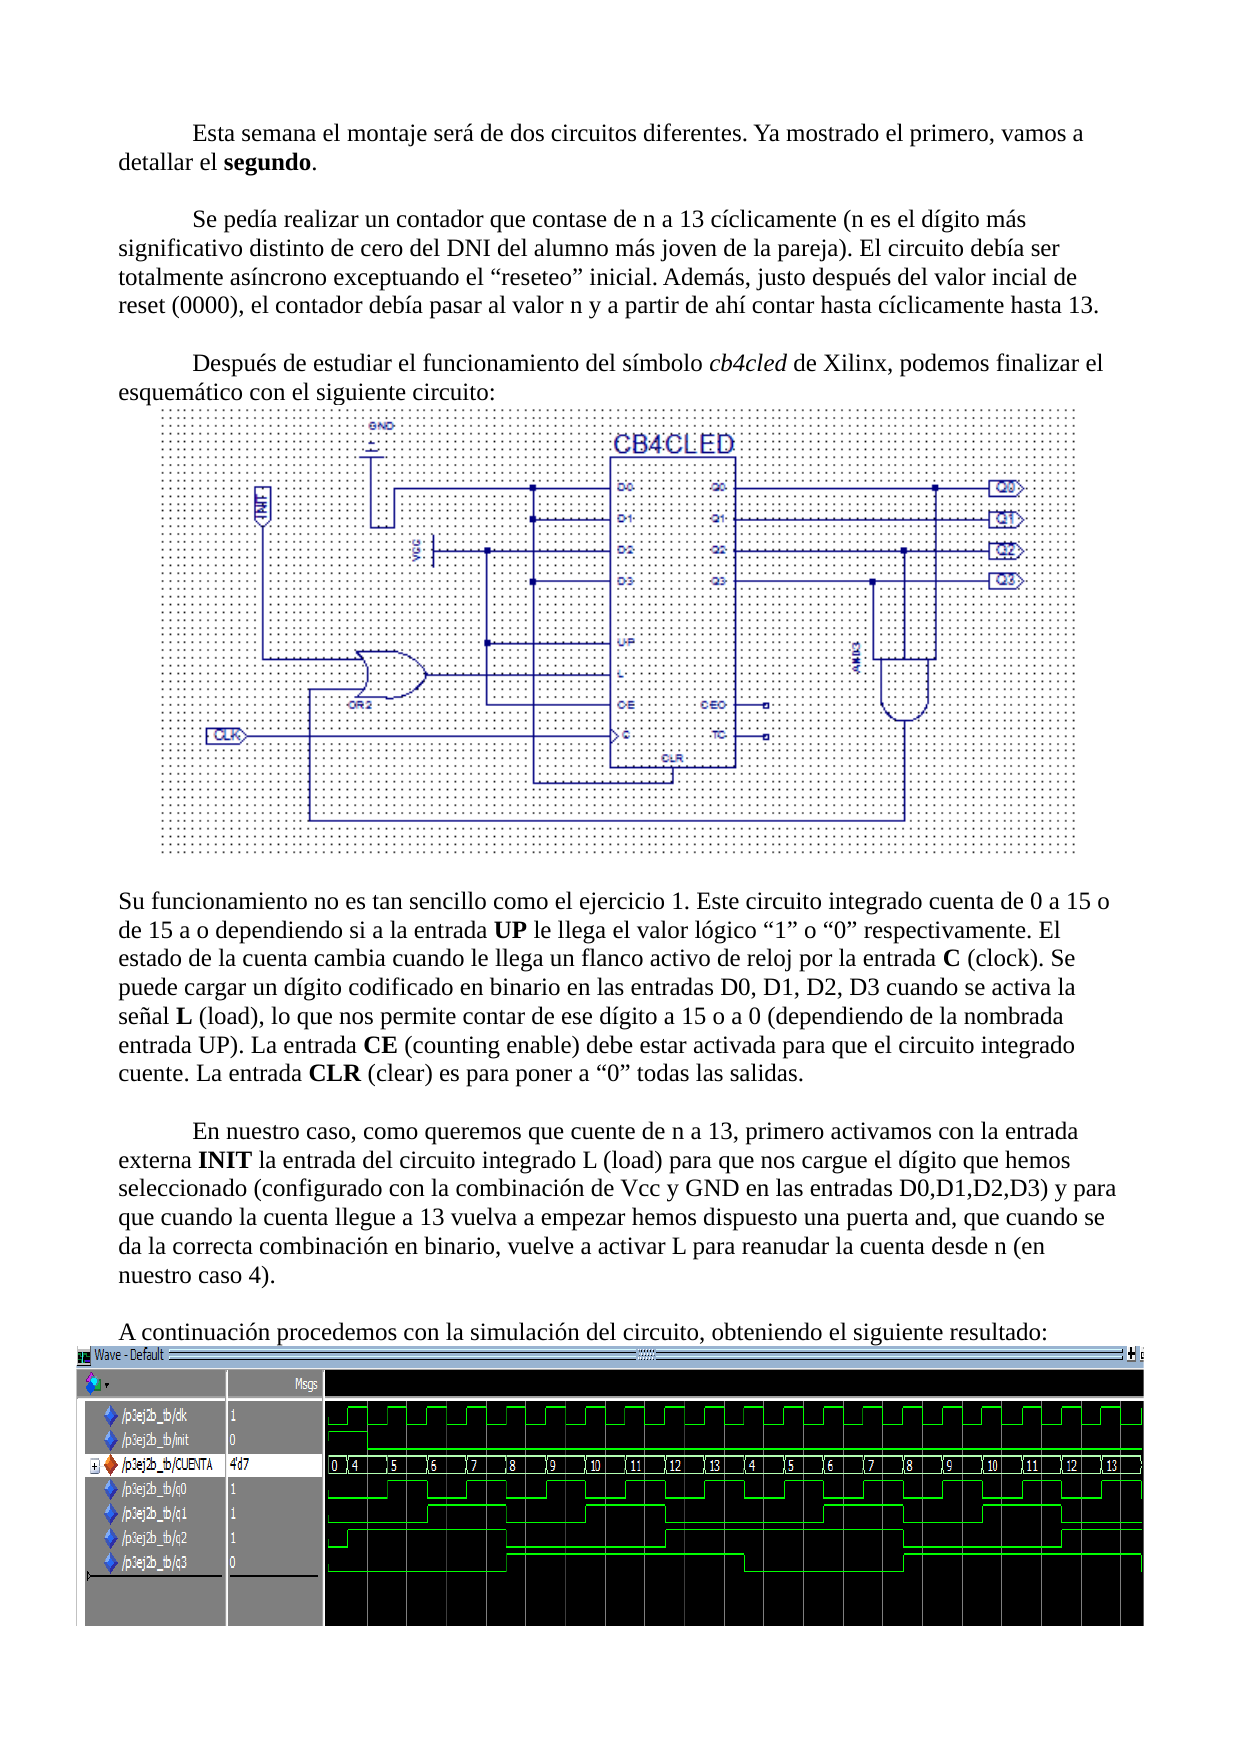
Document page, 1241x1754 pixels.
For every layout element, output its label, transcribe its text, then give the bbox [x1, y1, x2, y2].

text Su funcionamiento no es tan sencillo como el ejercicio 1. Este circuito integrado cuenta de 0 a 15 o de 15 a o dependiendo si a la entrada UP le llega el valor lógico “1” o “0” respectivamente. El estado de la cuenta cambia cuando le llega un flanco activo de reloj por la entrada C (clock). Se puede cargar un dígito codificado en binario en las entradas D0, D1, D2, D3 cuando se activa la señal L (load), lo que nos permite contar de ese dígito a 15 o a 0 (dependiendo de la nombrada entrada UP). La entrada CE (counting enable) debe estar activada para que el circuito integrado cuente. La entrada CLR (clear) es para poner a “0” todas las salidas. [118, 886, 1122, 1087]
text Se pedía realizar un contador que contase de n a 13 cíclicamente (n es el dígito más significativo distinto de cero del DNI del alumno más joven de la pareja). El circuito debía ser totalmente asíncrono exceptuando el “reseteo” inicial. Además, justo después del valor incial de reset (0000), el contador debía pasar al valor n y a partir de ahí contar hasta cíclicamente hasta 13. [118, 204, 1122, 319]
text Esta semana el montaje será de dos circuitos diferentes. Ya mostrado el primero, vamos a detallar el segundo. [118, 118, 1122, 176]
picture [159, 405, 1081, 858]
text A continuación procedemos con la simulación del circuito, obteniendo el siguiente resultado: [118, 1317, 1122, 1346]
text En nuestro caso, como queremos que cuente de n a 13, primero activamos con la entrada externa INIT la entrada del circuito integrado L (load) para que nos cargue el dígito que hemos seleccionado (configurado con la combinación de Vcc y GND en las entradas D0,D1,D2,D3) y para que cuando la cuenta llegue a 13 vuelva a empezar hemos dispuesto una puerta and, que cuando se da la correcta combinación en binario, vuelve a activar L para reanudar la cuenta desde n (en nuestro caso 4). [118, 1116, 1122, 1288]
picture [76, 1346, 1144, 1626]
text Después de estudiar el funcionamiento del símbolo cb4cled de Xilinx, podemos finalizar el esquemático con el siguiente circuito: [118, 348, 1122, 406]
